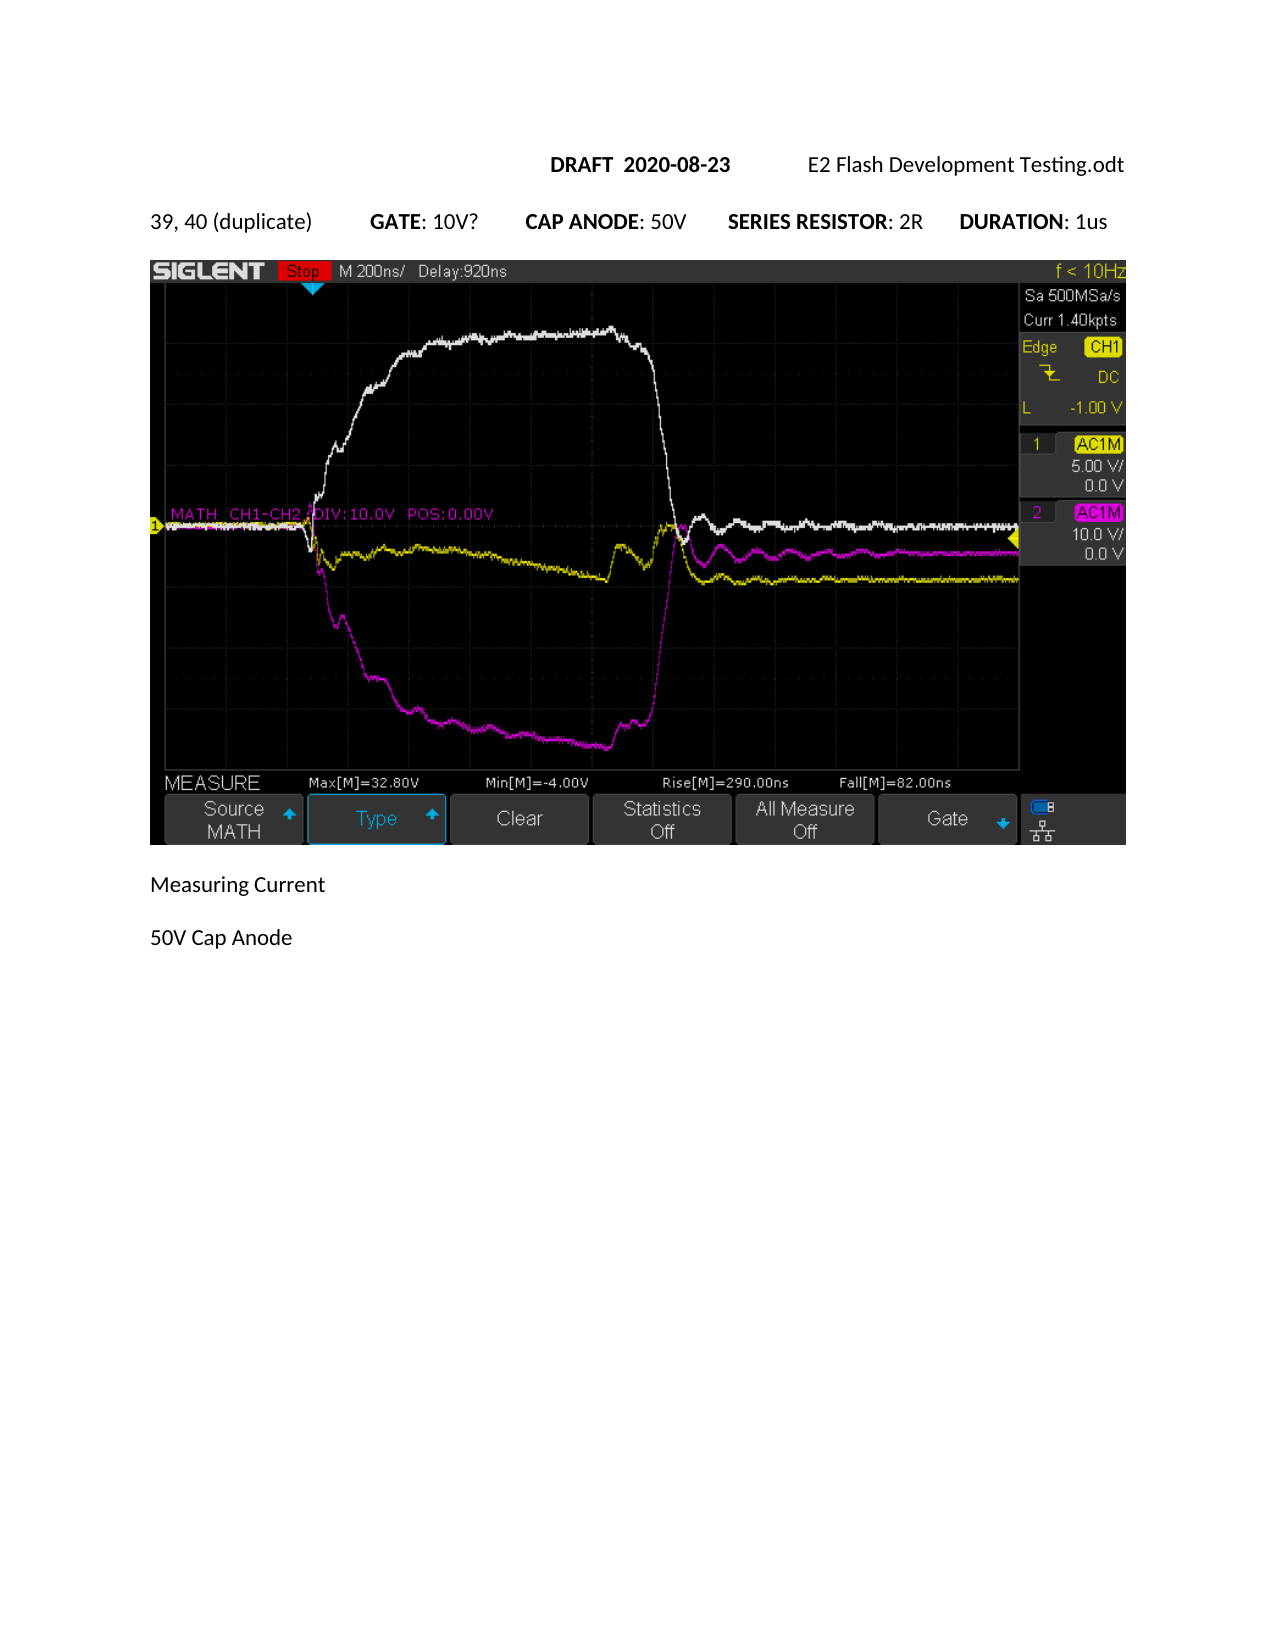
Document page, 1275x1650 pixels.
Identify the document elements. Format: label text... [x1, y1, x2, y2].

text 39, 40 (duplicate) GATE: 10V? CAP ANODE: 50V SERIES RESISTOR: 2R DURATION: 1us [150, 207, 1125, 236]
picture [150, 260, 1126, 845]
text 50V Cap Anode [150, 923, 1125, 951]
text Measuring Current [150, 870, 1125, 898]
picture [309, 796, 444, 843]
